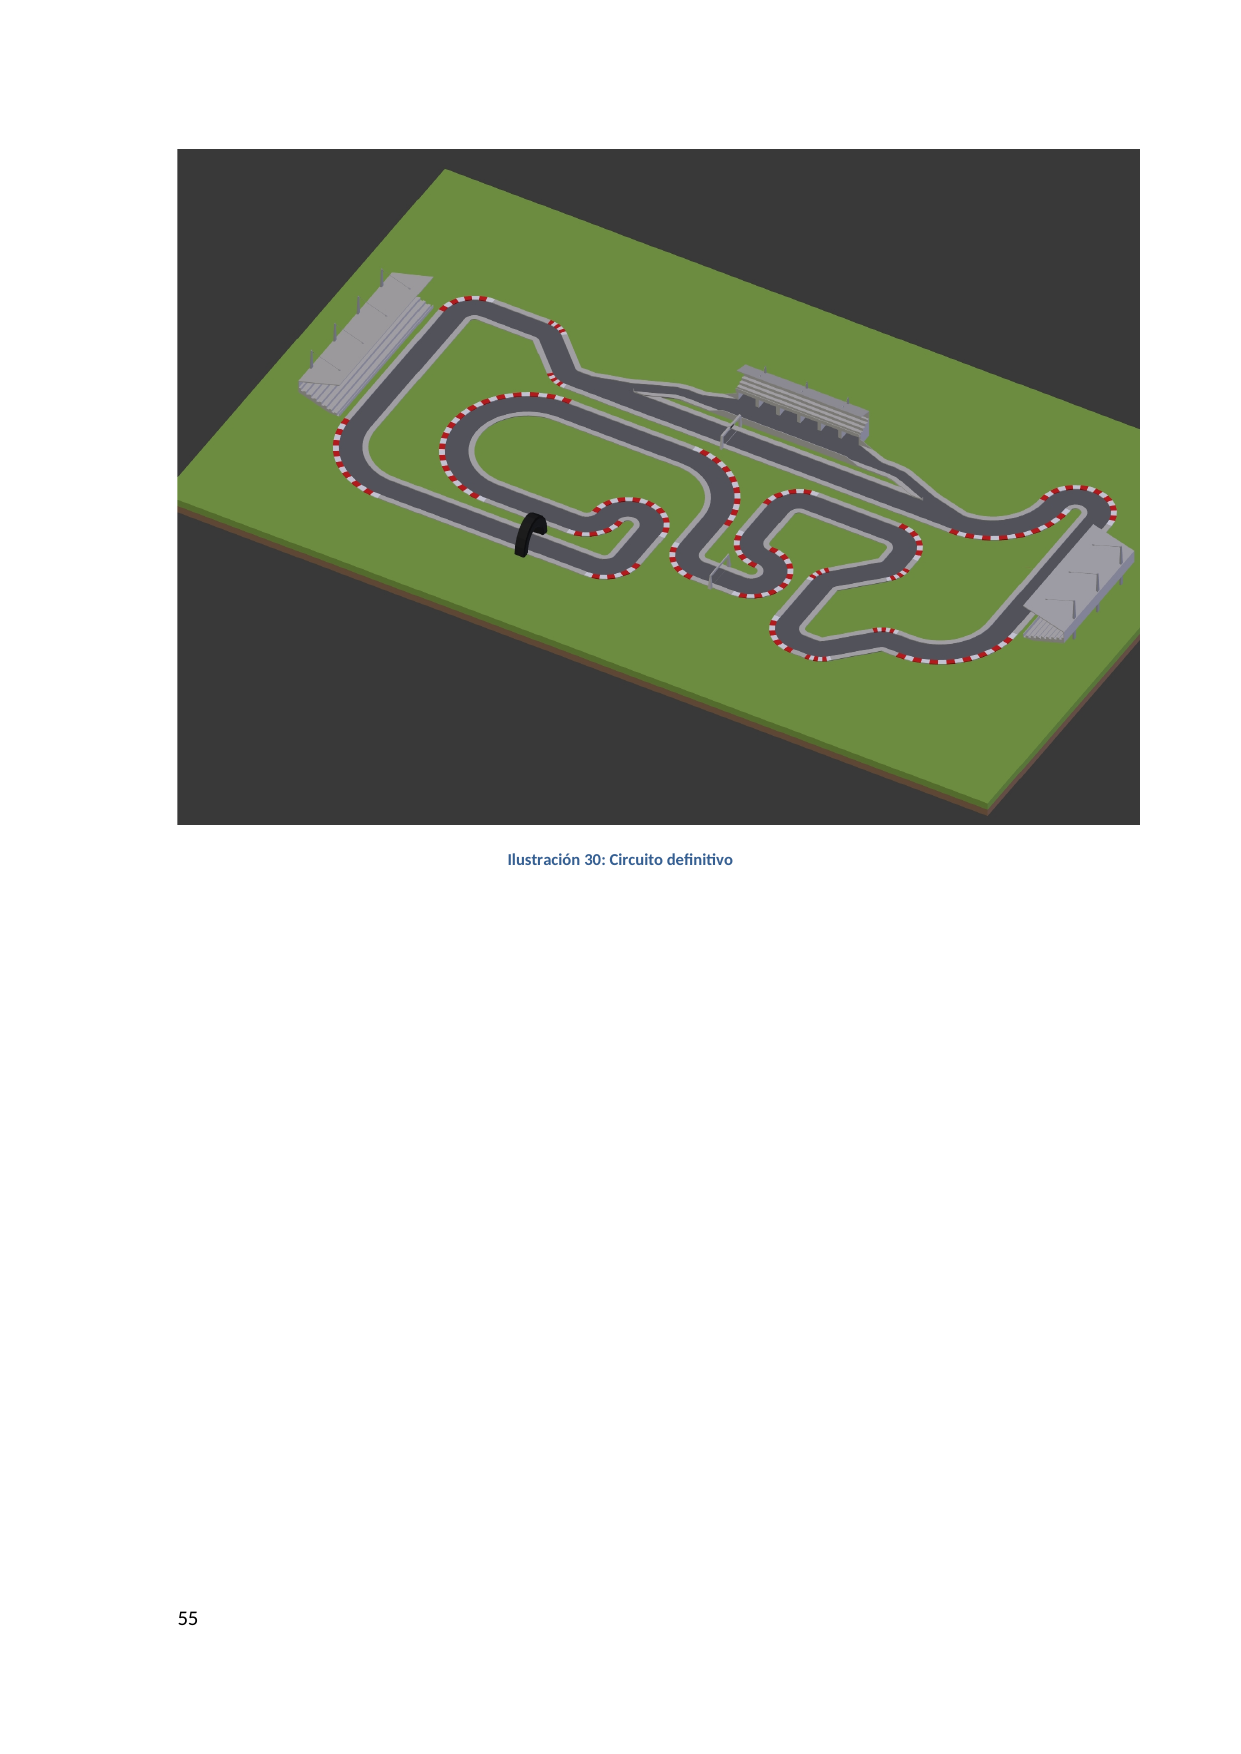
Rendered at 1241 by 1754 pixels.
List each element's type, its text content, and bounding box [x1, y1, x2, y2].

text Ilustración 30: Circuito definitivo [177, 849, 1063, 869]
picture [177, 149, 1140, 825]
